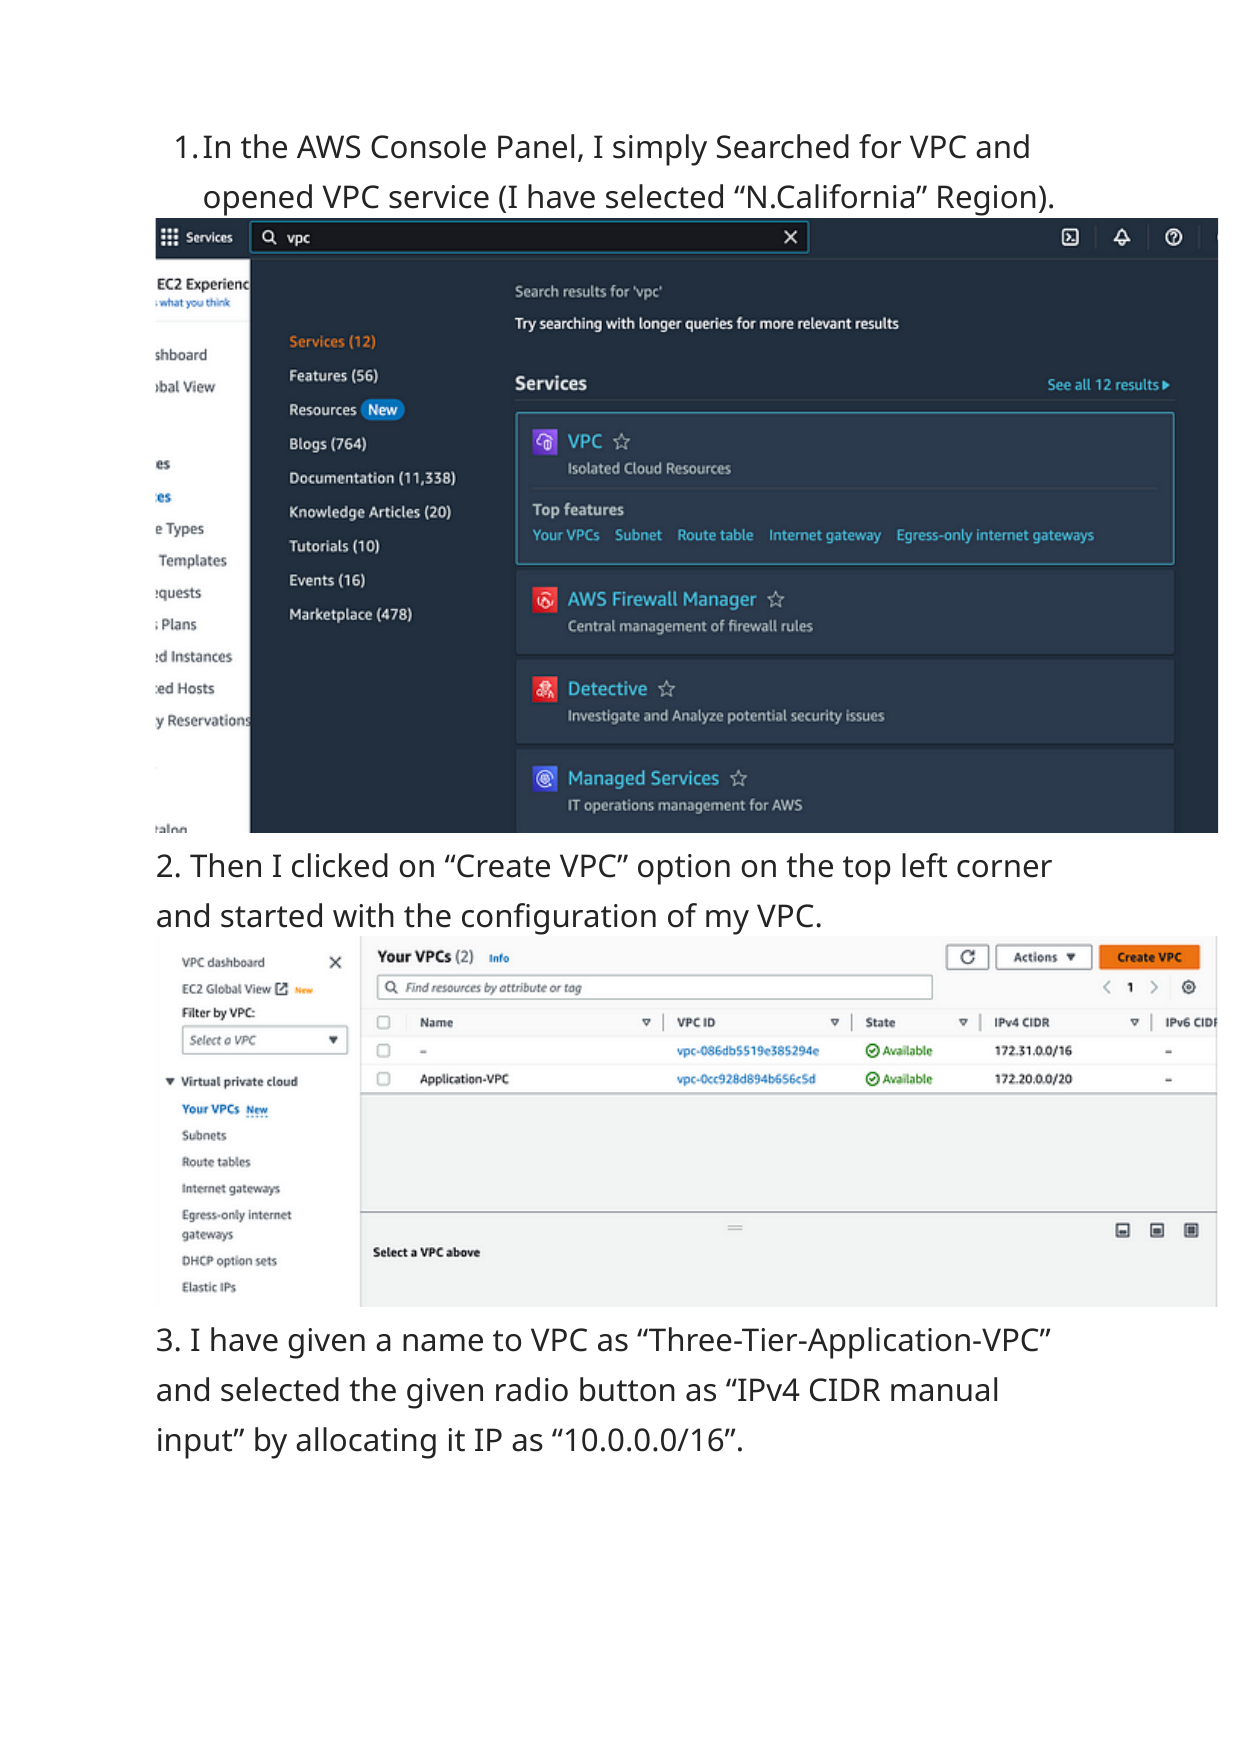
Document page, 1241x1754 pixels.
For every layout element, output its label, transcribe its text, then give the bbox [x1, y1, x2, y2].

picture [155, 218, 1219, 833]
picture [155, 936, 1219, 1307]
text 3. I have given a name to VPC as “Three-Tier-Application-VPC” and selected the given radio button as “IPv4 CIDR manual input” by allocating it IP as “10.0.0.0/16”. [156, 1311, 1084, 1461]
text 2. Then I clicked on “Create VPC” option on the top left corner and started with the configuration of my VPC. [156, 836, 1084, 936]
list In the AWS Console Panel, I simply Searched for VPC and opened VPC service (I have selected “N.California” Region). [202, 118, 1084, 218]
